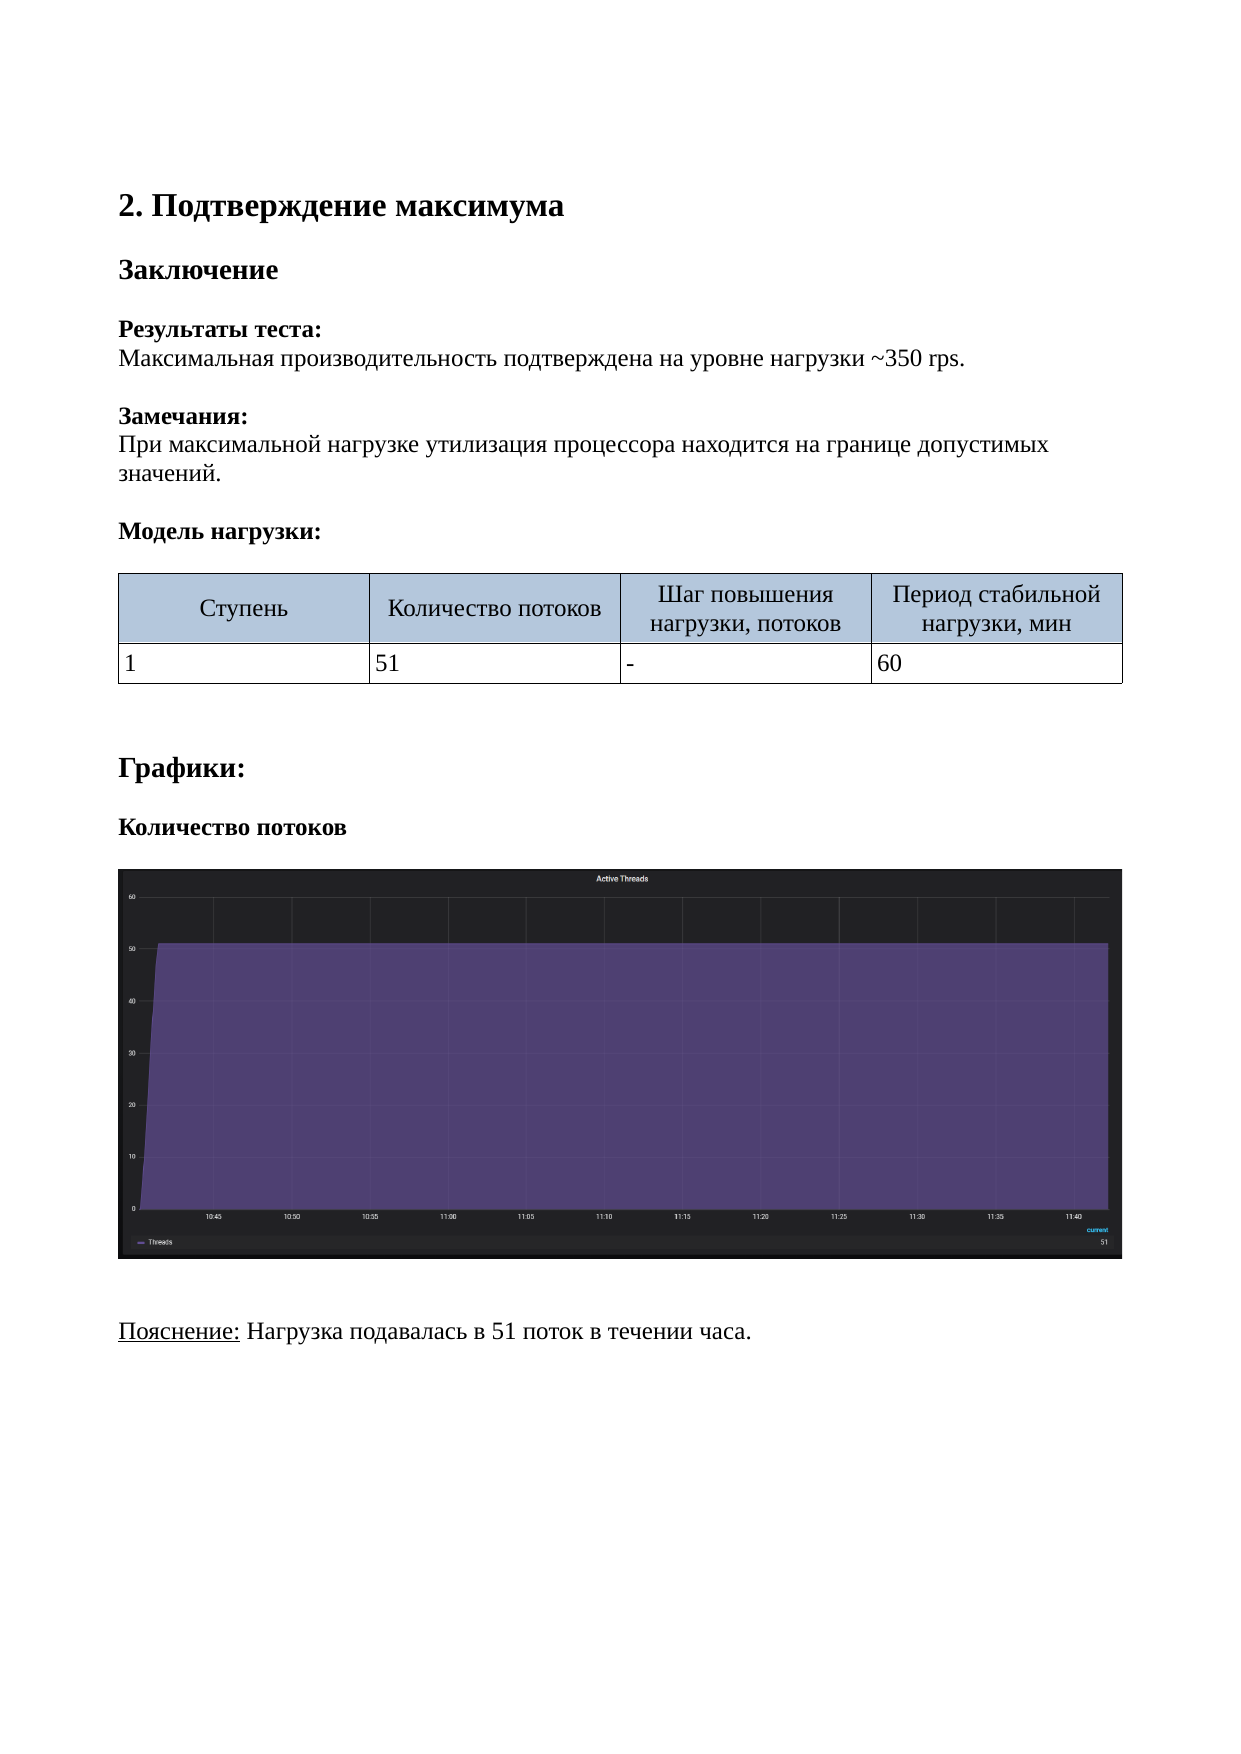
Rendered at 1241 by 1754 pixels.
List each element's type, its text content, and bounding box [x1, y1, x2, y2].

text Модель нагрузки: [118, 516, 1122, 544]
text Заключение [118, 252, 1122, 286]
table_cell 51 [370, 644, 620, 683]
table_header Шаг повышения нагрузки, потоков [621, 574, 871, 642]
text Количество потоков [118, 812, 1122, 841]
table_header Период стабильной нагрузки, мин [872, 574, 1122, 642]
text Графики: [118, 750, 1122, 783]
picture [118, 869, 1123, 1259]
text Максимальная производительность подтверждена на уровне нагрузки ~350 rps. [118, 343, 1122, 372]
text 2. Подтверждение максимума [118, 185, 1122, 223]
table_cell 1 [119, 644, 369, 683]
text Результаты теста: [118, 314, 1122, 343]
table_cell 60 [872, 644, 1122, 683]
text Замечания: [118, 401, 1122, 429]
table_cell - [621, 644, 871, 683]
text Пояснение: Нагрузка подавалась в 51 поток в течении часа. [118, 1316, 1122, 1344]
text При максимальной нагрузке утилизация процессора находится на границе допустимых значений. [118, 429, 1122, 487]
table_header Количество потоков [370, 574, 620, 642]
table_header Ступень [119, 574, 369, 642]
